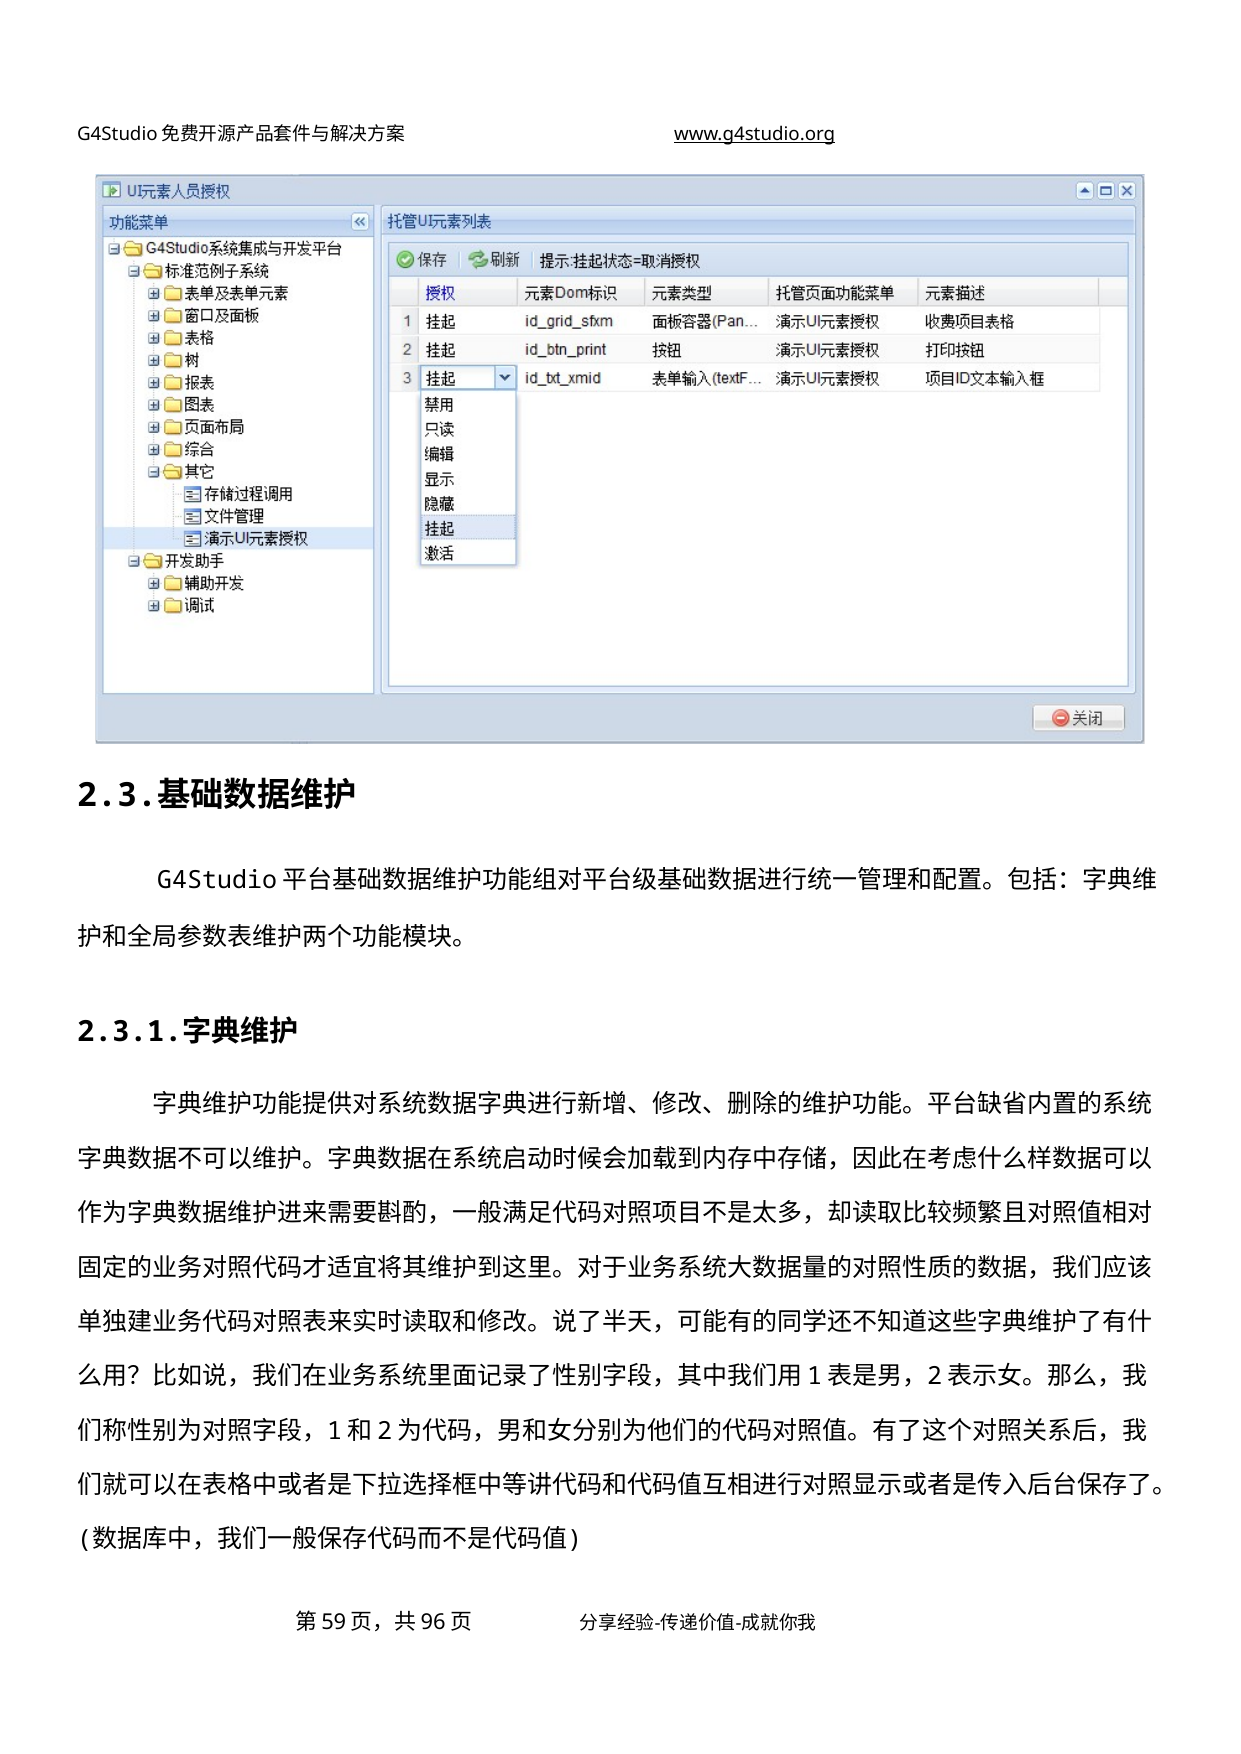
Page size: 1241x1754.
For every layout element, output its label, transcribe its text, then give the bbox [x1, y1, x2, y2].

subtitle 2.3.1.字典维护 [77, 1008, 1163, 1050]
text 字典维护功能提供对系统数据字典进行新增、修改、删除的维护功能。平台缺省内置的系统字典数据不可以维护。字典数据在系统启动时候会加载到内存中存储，因此在考虑什么样数据可以作为字典数据维护进来需要斟酌，一般满足代码对照项目不是太多，却读取比较频繁且对照值相对固定的业务对照代码才适宜将其维护到这里。对于业务系统大数据量的对照性质的数据，我们应该单独建业务代码对照表来实时读取和修改。说了半天，可能有的同学还不知道这些字典维护了有什么用？比如说，我们在业务系统里面记录了性别字段，其中我们用1表是男，2表示女。那么，我们称性别为对照字段，1和2为代码，男和女分别为他们的代码对照值。有了这个对照关系后，我们就可以在表格中或者是下拉选择框中等讲代码和代码值互相进行对照显示或者是传入后台保存了。(数据库中，我们一般保存代码而不是代码值) [77, 1084, 1163, 1555]
subtitle 2.3.基础数据维护 [77, 175, 1163, 816]
picture [95, 174, 1145, 744]
text G4Studio平台基础数据维护功能组对平台级基础数据进行统一管理和配置。包括：字典维护和全局参数表维护两个功能模块。 [77, 852, 1163, 952]
